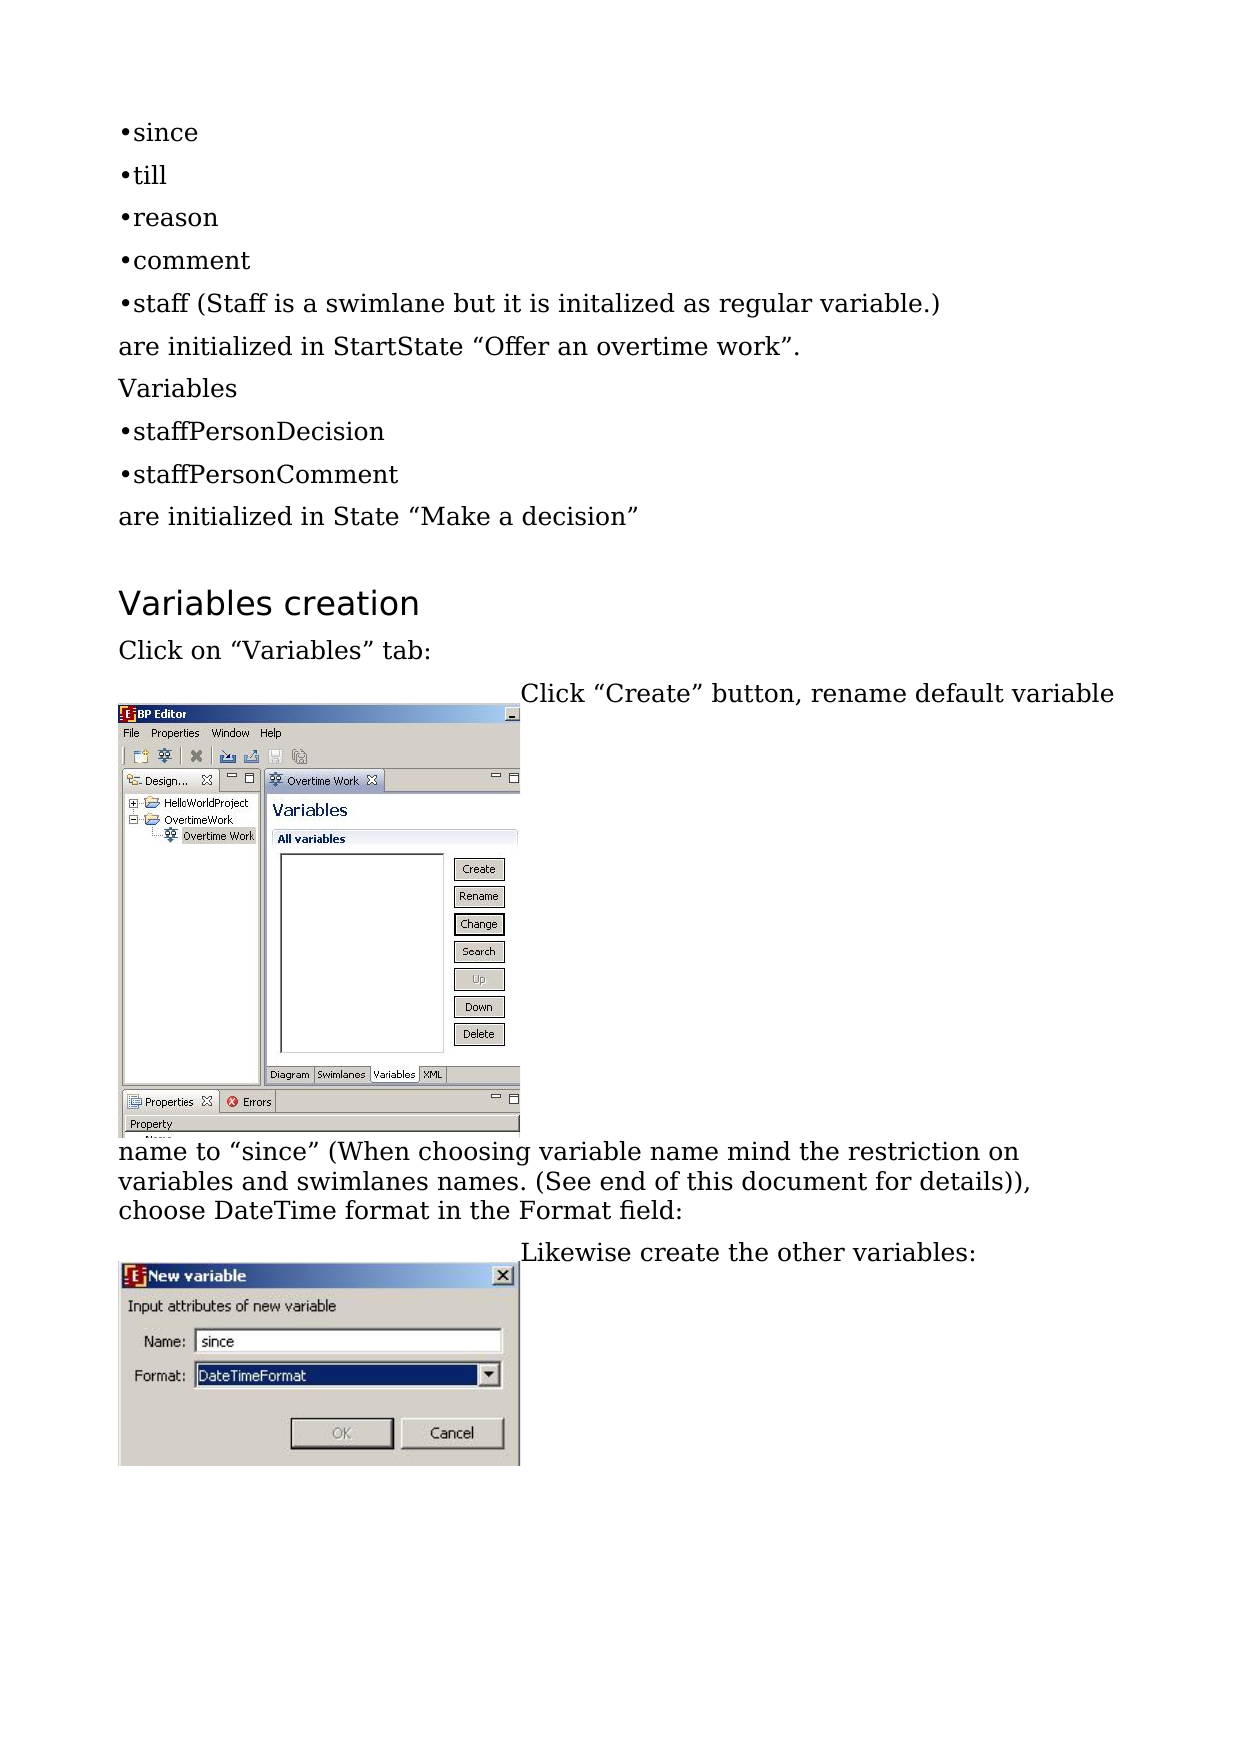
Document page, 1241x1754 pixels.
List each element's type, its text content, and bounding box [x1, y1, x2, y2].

subtitle Variables creation [118, 584, 1122, 623]
list reason [118, 203, 1122, 233]
list till [118, 161, 1122, 190]
list since [118, 118, 1122, 147]
text are initialized in StartState “Offer an overtime work”. [118, 332, 1122, 361]
text Variables [118, 374, 1122, 403]
text Likewise create the other variables: [118, 1238, 1122, 1466]
list comment [118, 246, 1122, 275]
text Click “Create” button, rename default variable name to “since” (When choosing variable name mind the restriction on variables and swimlanes names. (See end of this document for details)), choose DateTime format in the Format field: [118, 679, 1122, 1225]
picture [118, 702, 521, 1138]
list staffPersonComment [118, 460, 1122, 489]
picture [118, 1261, 521, 1466]
text Click on “Variables” tab: [118, 637, 1122, 666]
list staff (Staff is a swimlane but it is initalized as regular variable.) [118, 289, 1122, 318]
text are initialized in State “Make a decision” [118, 502, 1122, 532]
list staffPersonDecision [118, 417, 1122, 446]
